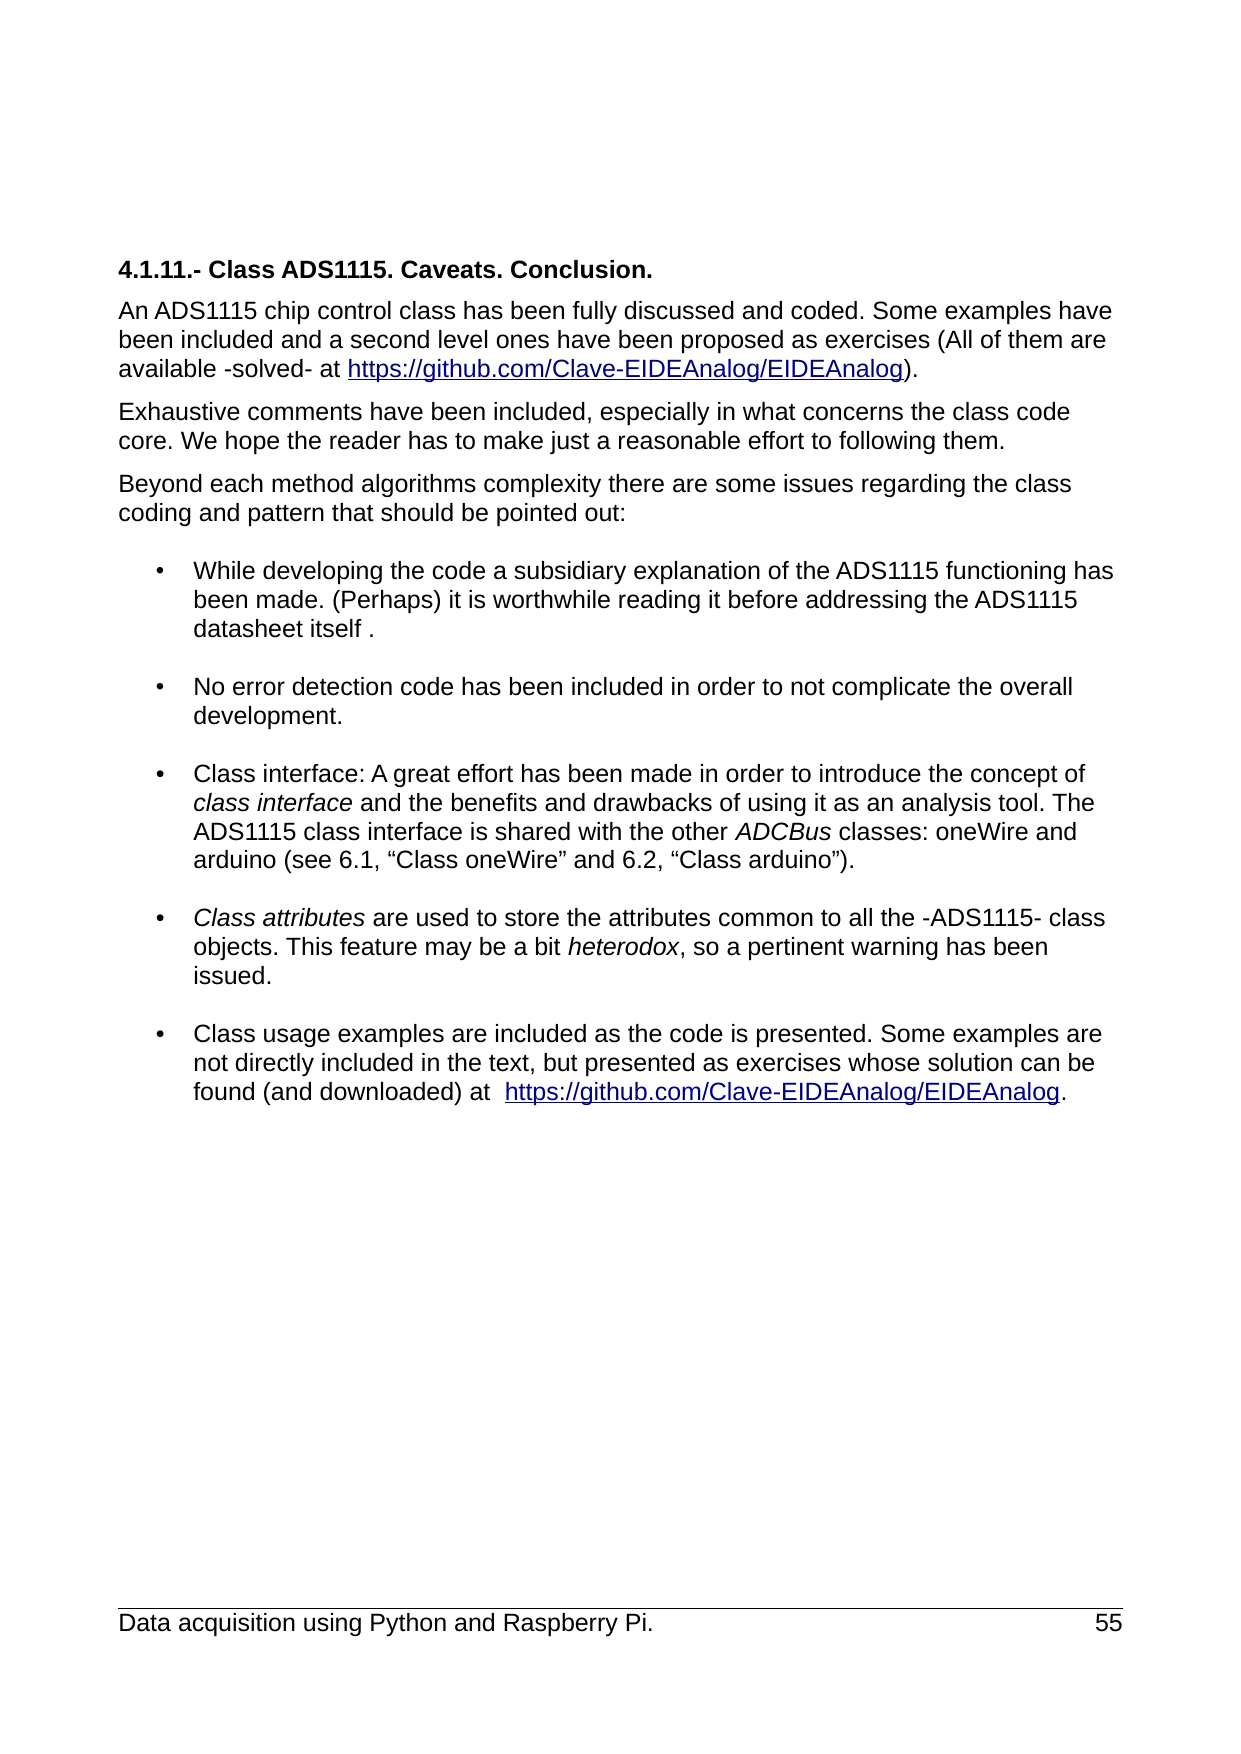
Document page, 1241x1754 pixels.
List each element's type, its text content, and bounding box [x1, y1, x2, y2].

list No error detection code has been included in order to not complicate the overall development. [156, 672, 1122, 729]
subtitle 4.1.11.- Class ADS1115. Caveats. Conclusion. [118, 255, 1122, 284]
list Class interface: A great effort has been made in order to introduce the concept of class interface and the benefits and drawbacks of using it as an analysis tool. The ADS1115 class interface is shared with the other ADCBus classes: oneWire and arduino (see 6.1, “Class oneWire” and 6.2, “Class arduino”). [156, 759, 1122, 874]
list Class attributes are used to store the attributes common to all the -ADS1115- class objects. This feature may be a bit heterodox, so a pertinent warning has been issued. [156, 903, 1122, 990]
text Beyond each method algorithms complexity there are some issues regarding the class coding and pattern that should be pointed out: [118, 469, 1122, 527]
list While developing the code a subsidiary explanation of the ADS1115 functioning has been made. (Perhaps) it is worthwhile reading it before addressing the ADS1115 datasheet itself . [156, 556, 1122, 642]
text An ADS1115 chip control class has been fully discussed and coded. Some examples have been included and a second level ones have been proposed as exercises (All of them are available -solved- at https://github.com/Clave-EIDEAnalog/EIDEAnalog). [118, 296, 1122, 382]
list Class usage examples are included as the code is presented. Some examples are not directly included in the text, but presented as exercises whose solution can be found (and downloaded) at https://github.com/Clave-EIDEAnalog/EIDEAnalog. [156, 1019, 1122, 1105]
text Exhaustive comments have been included, especially in what concerns the class code core. We hope the reader has to make just a reasonable effort to following them. [118, 397, 1122, 454]
